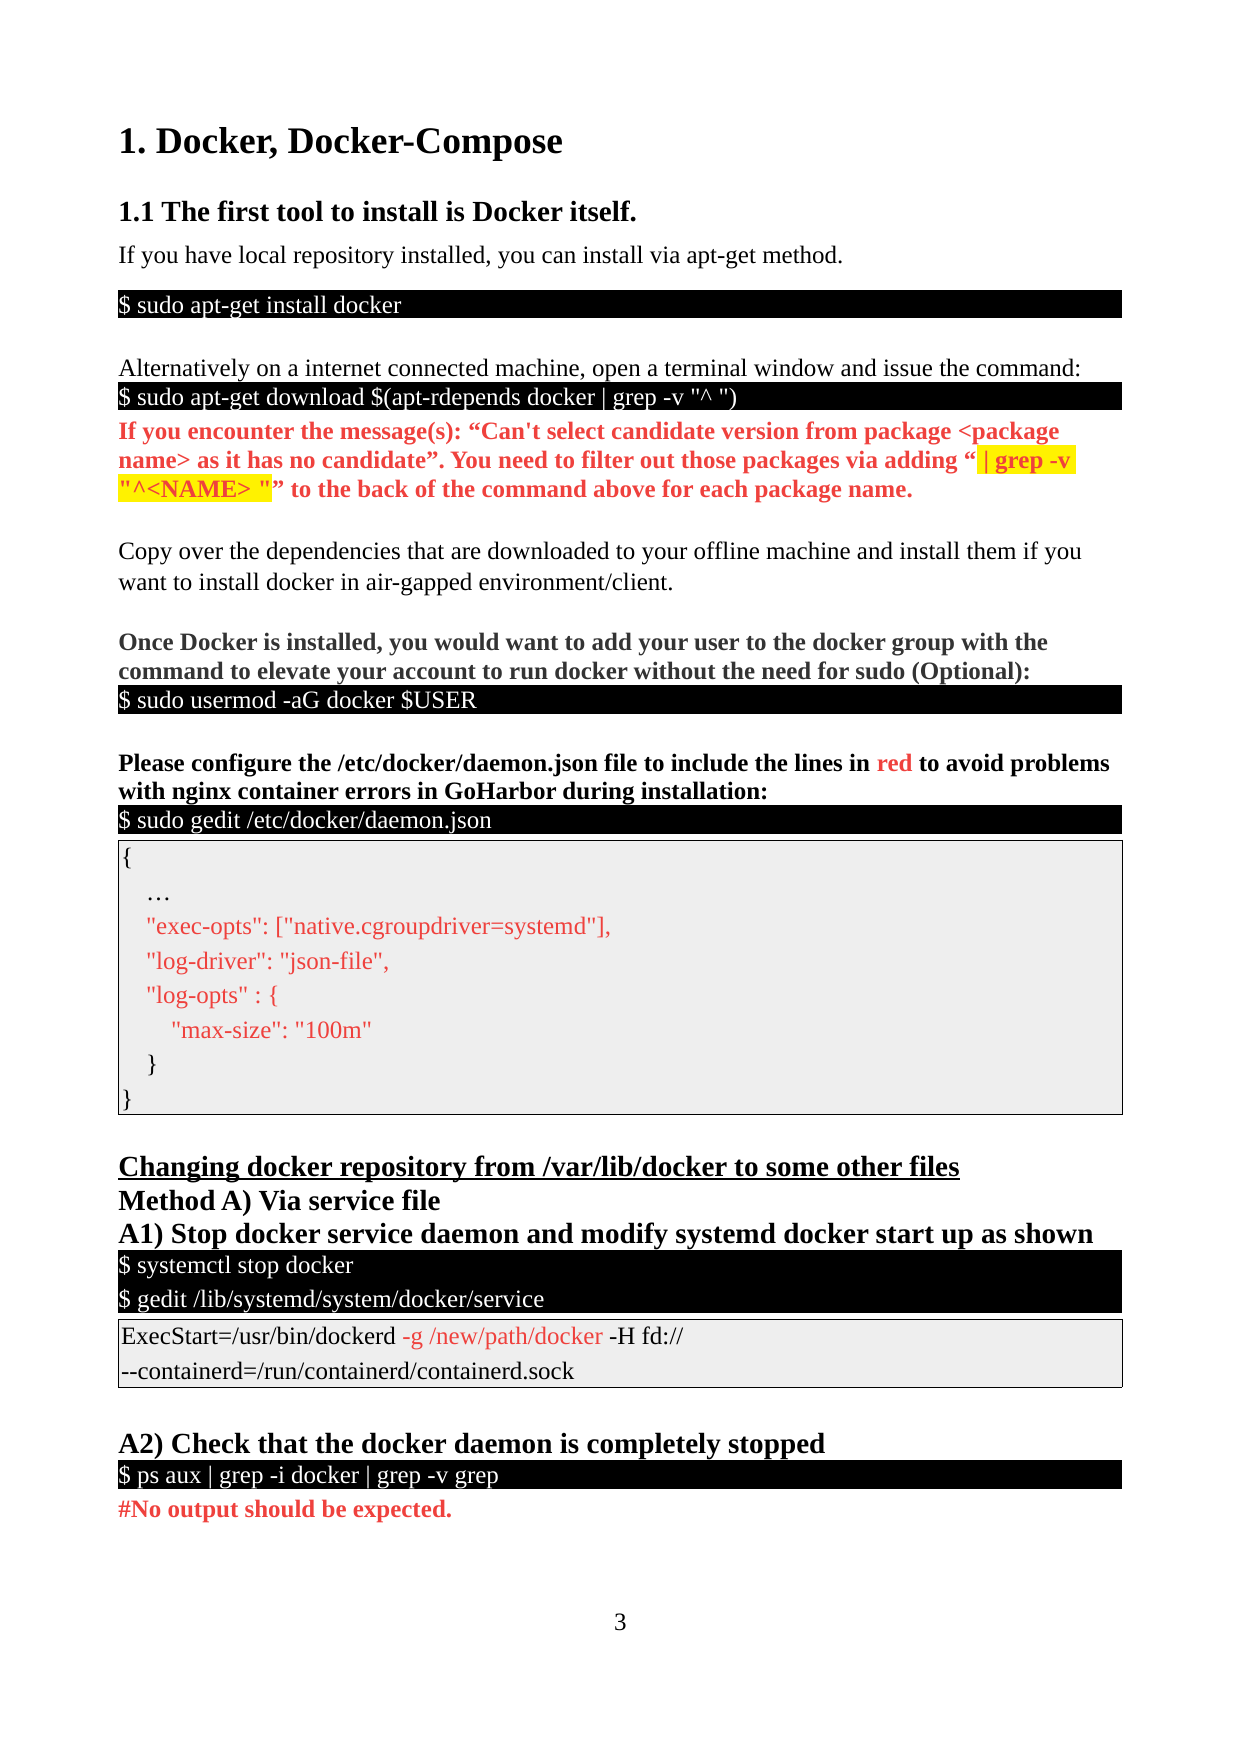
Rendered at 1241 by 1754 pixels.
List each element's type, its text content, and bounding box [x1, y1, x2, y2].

text #No output should be expected. [118, 1494, 1122, 1523]
text "max-size": "100m" [119, 1012, 1122, 1043]
text $ sudo apt-get download $(apt-rdepends docker | grep -v "^ ") [118, 382, 1122, 410]
text Once Docker is installed, you would want to add your user to the docker group with the command to elevate your account to run docker without the need for sudo (Optional): [118, 627, 1122, 685]
text Changing docker repository from /var/lib/docker to some other files [118, 1149, 1122, 1183]
text … [119, 874, 1122, 906]
text } [119, 1047, 1122, 1078]
text $ sudo gedit /etc/docker/daemon.json [118, 805, 1122, 834]
text A1) Stop docker service daemon and modify systemd docker start up as shown [118, 1216, 1122, 1250]
text } [119, 1081, 1122, 1114]
text ExecStart=/usr/bin/dockerd -g /new/path/docker -H fd:// --containerd=/run/containerd/containerd.sock [119, 1320, 1122, 1387]
text $ ps aux | grep -i docker | grep -v grep [118, 1460, 1122, 1489]
text $ sudo usermod -aG docker $USER [118, 685, 1122, 714]
subtitle 1. Docker, Docker-Compose [118, 118, 1122, 161]
text Method A) Via service file [118, 1183, 1122, 1216]
text { [119, 841, 1122, 871]
text $ gedit /lib/systemd/system/docker/service [118, 1284, 1122, 1313]
text "log-driver": "json-file", [119, 943, 1122, 974]
text Please configure the /etc/docker/daemon.json file to include the lines in red to avoid problems with nginx container errors in GoHarbor during installation: [118, 748, 1122, 805]
text "exec-opts": ["native.cgroupdriver=systemd"], [119, 909, 1122, 940]
text Copy over the dependencies that are downloaded to your offline machine and install them if you want to install docker in air-gapped environment/client. [118, 534, 1122, 596]
text If you have local repository installed, you can install via apt-get method. [118, 241, 1122, 269]
text A2) Check that the docker daemon is completely stopped [118, 1426, 1122, 1460]
text $ sudo apt-get install docker [118, 290, 1122, 318]
text Alternatively on a internet connected machine, open a terminal window and issue the command: [118, 353, 1122, 382]
subtitle 1.1 The first tool to install is Docker itself. [118, 194, 1122, 228]
text $ systemctl stop docker [118, 1250, 1122, 1278]
text If you encounter the message(s): “Can't select candidate version from package <package name> as it has no candidate”. You need to filter out those packages via adding “ | grep -v "^<NAME> "” to the back of the command above for each package name. [118, 416, 1122, 502]
text "log-opts" : { [119, 978, 1122, 1009]
